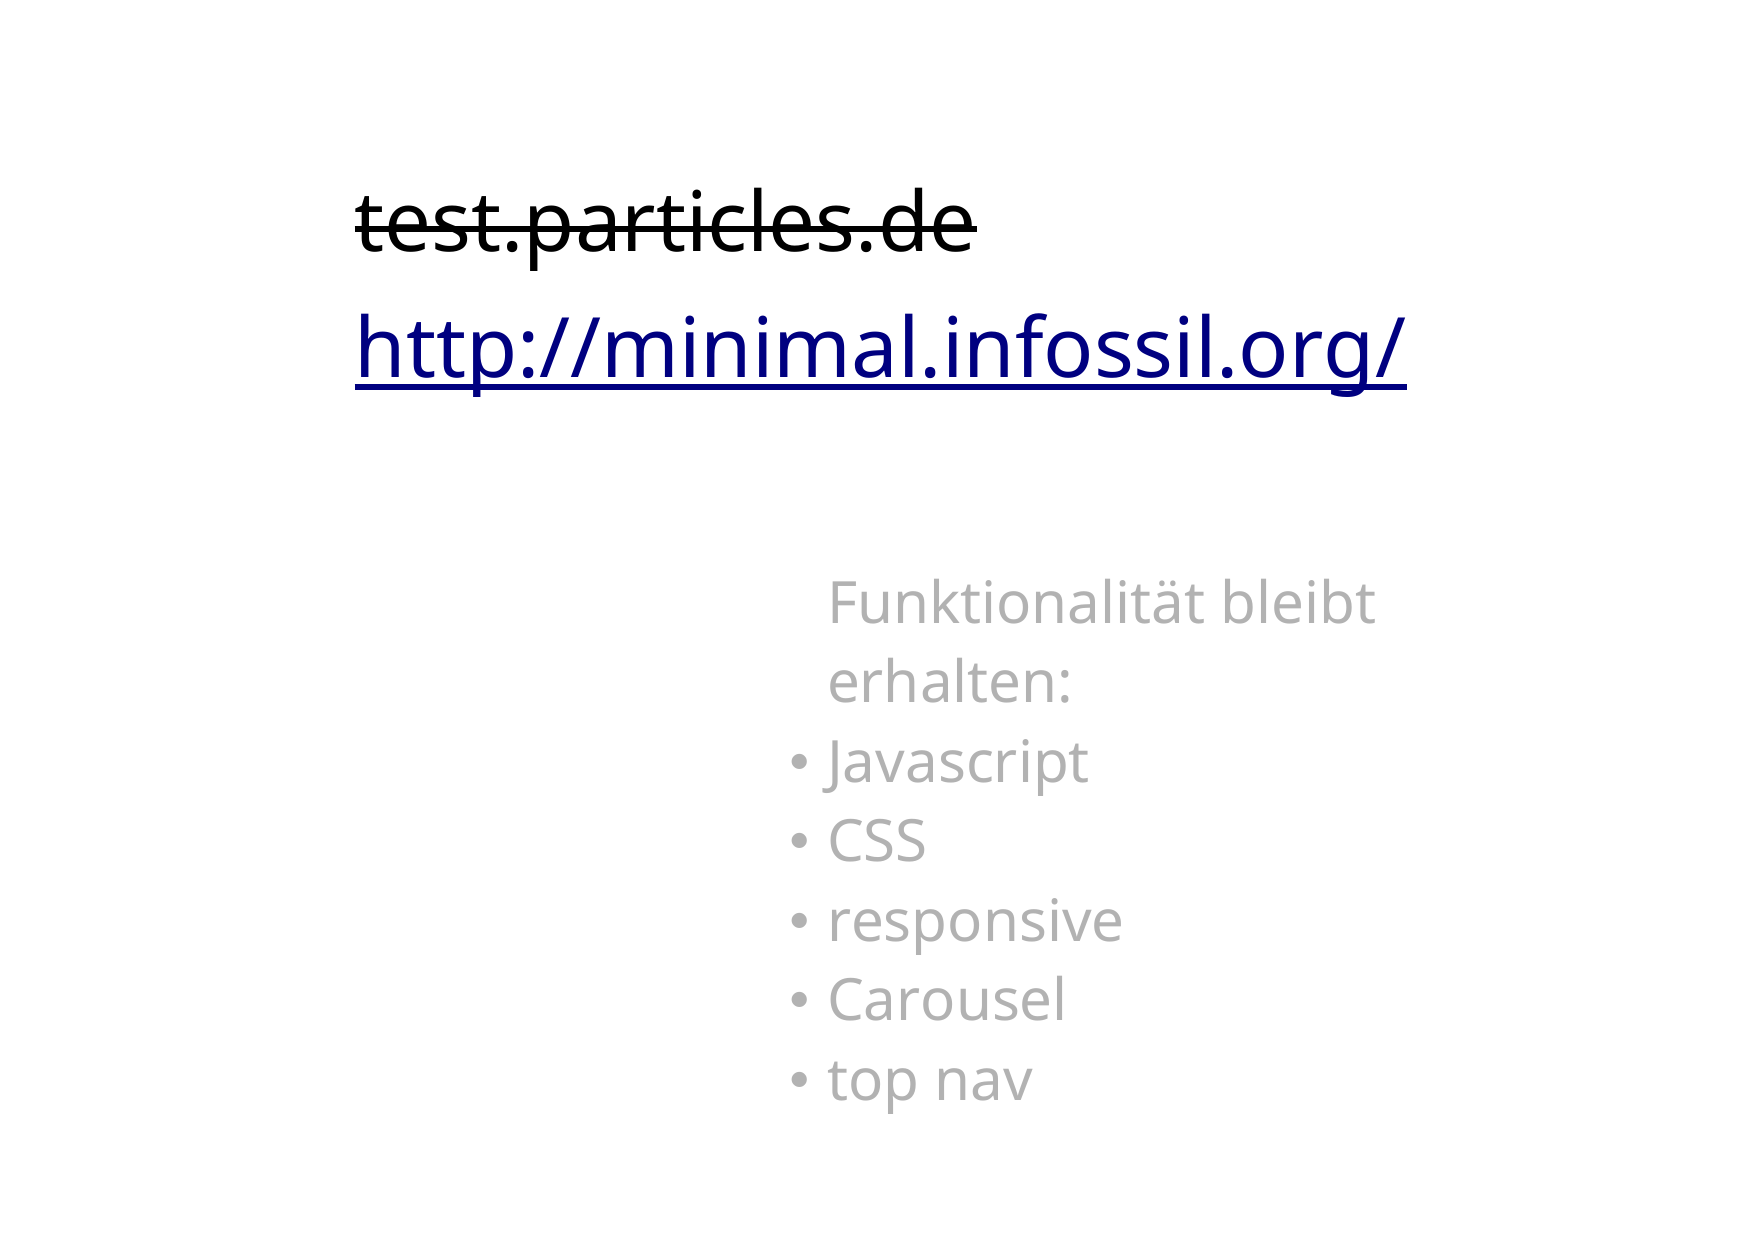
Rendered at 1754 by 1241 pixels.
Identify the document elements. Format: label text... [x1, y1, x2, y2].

text test.particles.de [118, 118, 1636, 288]
list CSS [789, 799, 1636, 879]
list responsive [789, 879, 1636, 958]
list Javascript [789, 720, 1636, 799]
list top nav [789, 1038, 1636, 1117]
text http://minimal.infossil.org/ [118, 288, 1636, 402]
list Carousel [789, 958, 1636, 1038]
text Funktionalität bleibt erhalten: [827, 561, 1636, 720]
